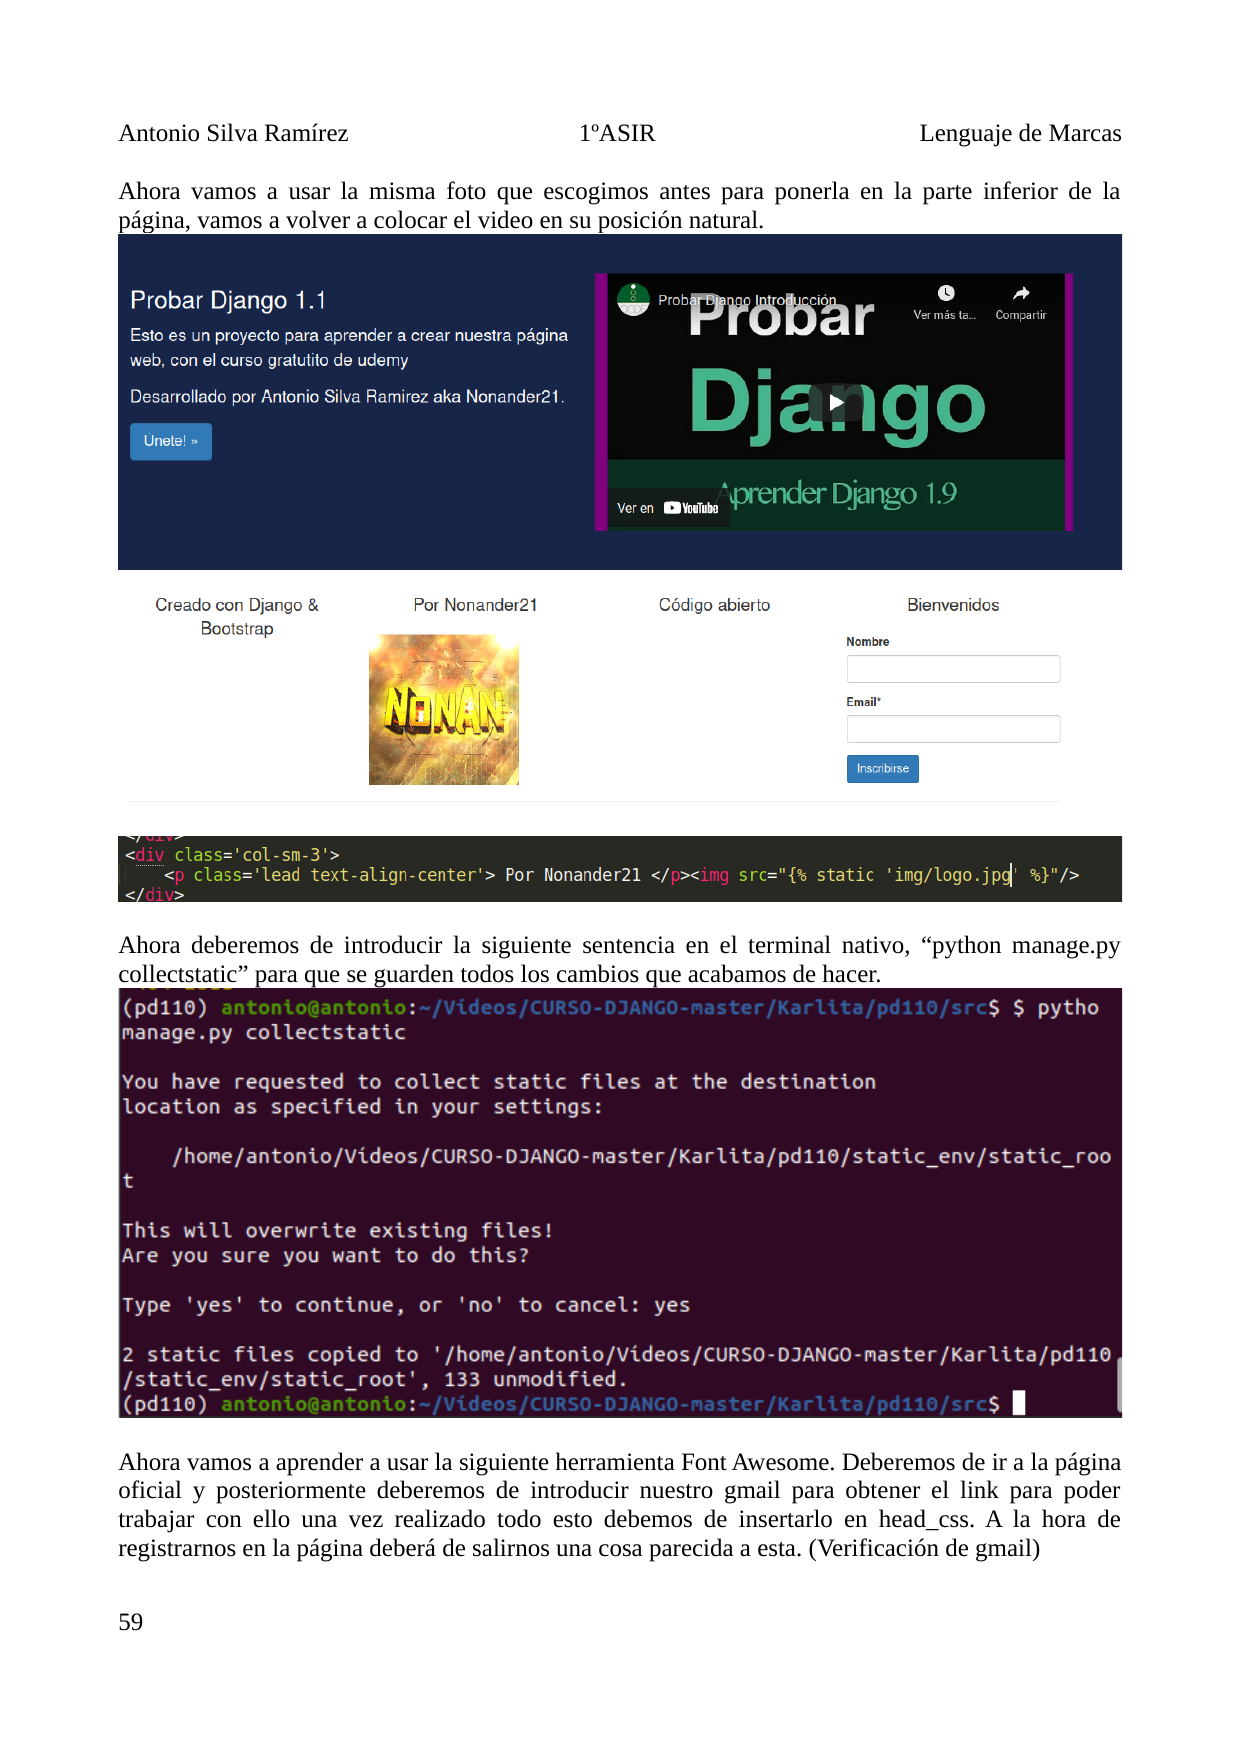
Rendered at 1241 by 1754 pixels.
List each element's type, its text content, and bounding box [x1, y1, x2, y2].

text Ahora vamos a aprender a usar la siguiente herramienta Font Awesome. Deberemos de ir a la página oficial y posteriormente deberemos de introducir nuestro gmail para obtener el link para poder trabajar con ello una vez realizado todo esto debemos de insertarlo en head_css. A la hora de registrarnos en la página deberá de salirnos una cosa parecida a esta. (Verificación de gmail) [118, 1447, 1122, 1562]
picture [118, 836, 1123, 902]
text Ahora deberemos de introducir la siguiente sentencia en el terminal nativo, “python manage.py collectstatic” para que se guarden todos los cambios que acabamos de hacer. [118, 931, 1122, 988]
text Ahora vamos a usar la misma foto que escogimos antes para ponerla en la parte inferior de la página, vamos a volver a colocar el video en su posición natural. [118, 176, 1122, 233]
picture [118, 988, 1123, 1418]
picture [118, 233, 1123, 808]
